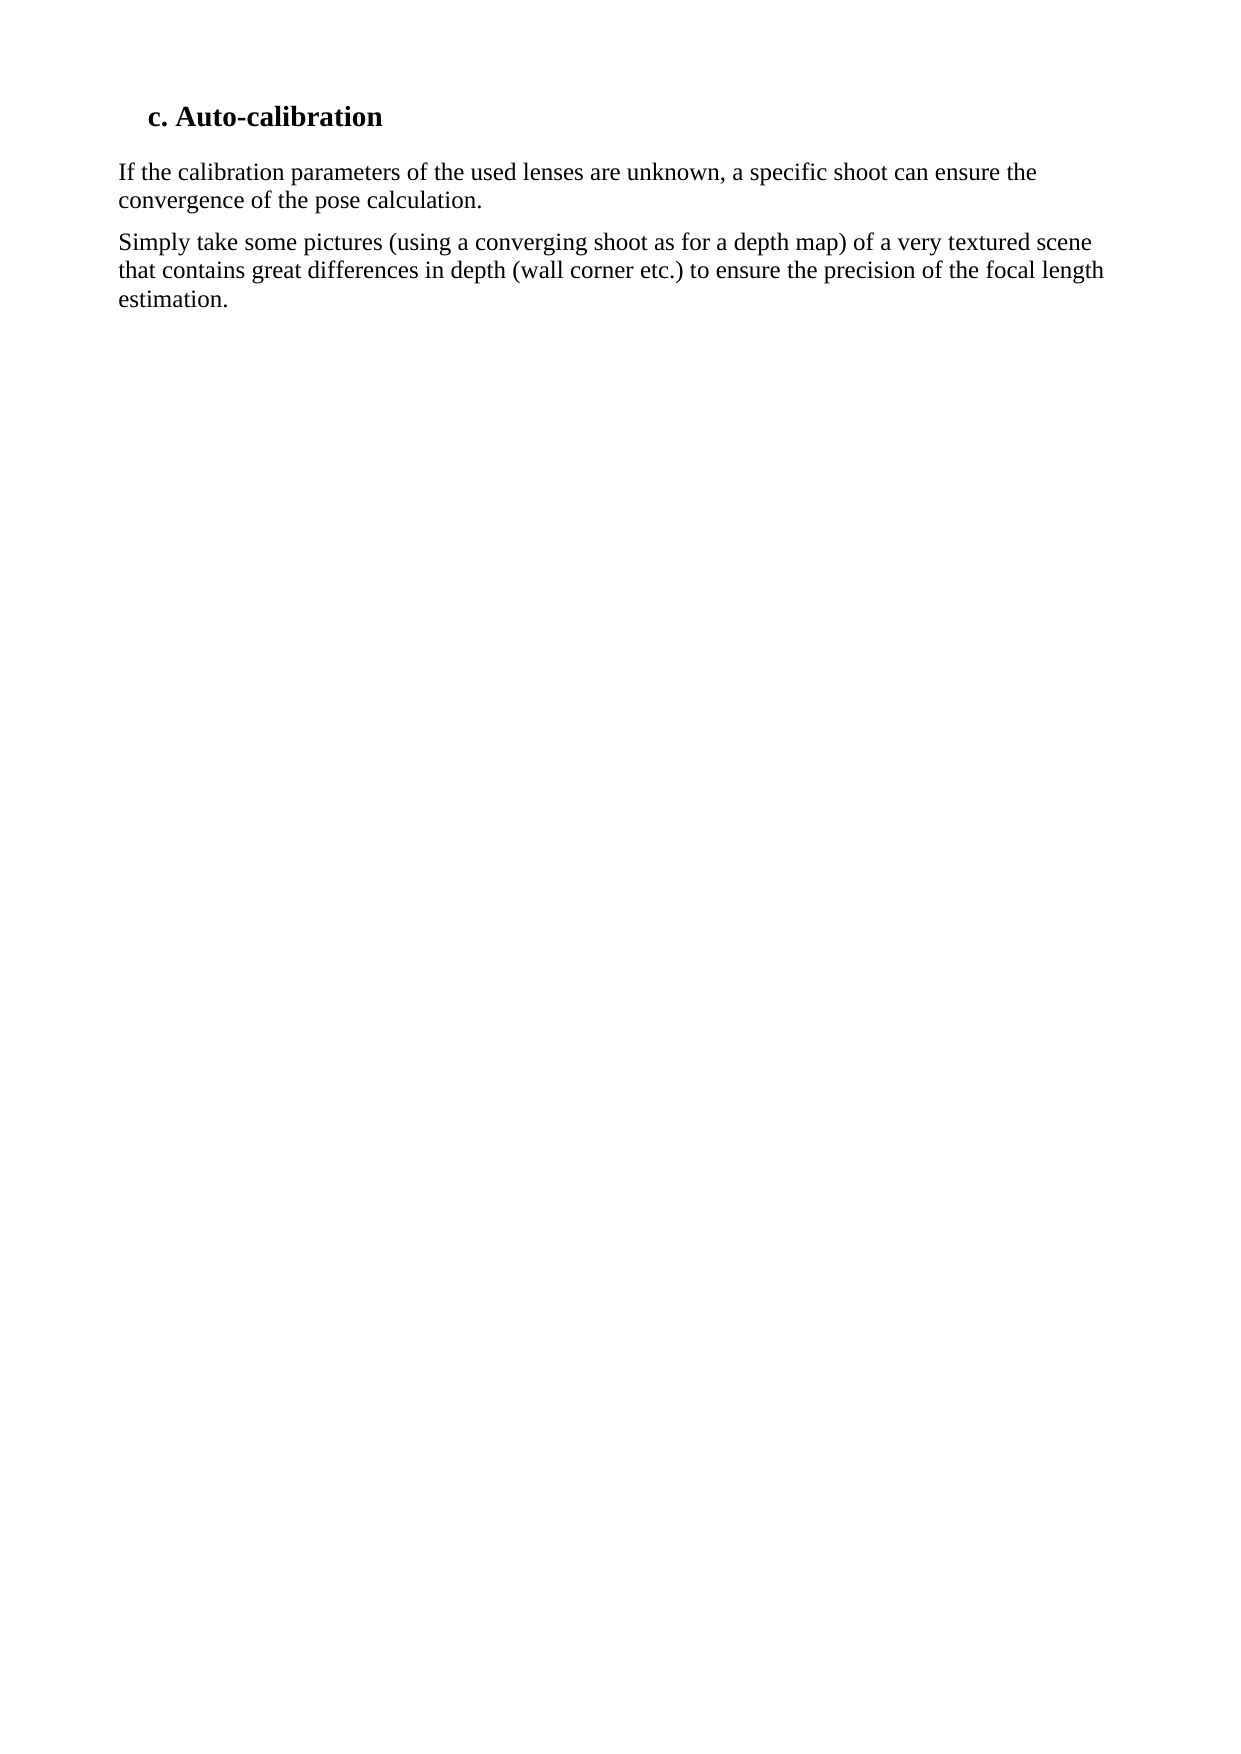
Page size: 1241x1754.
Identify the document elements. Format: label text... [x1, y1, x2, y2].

text Simply take some pictures (using a converging shoot as for a depth map) of a very textured scene that contains great differences in depth (wall corner etc.) to ensure the precision of the focal length estimation. [118, 227, 1122, 313]
text If the calibration parameters of the used lenses are unknown, a specific shoot can ensure the convergence of the pose calculation. [118, 157, 1122, 214]
subtitle c. Auto-calibration [118, 99, 1122, 133]
